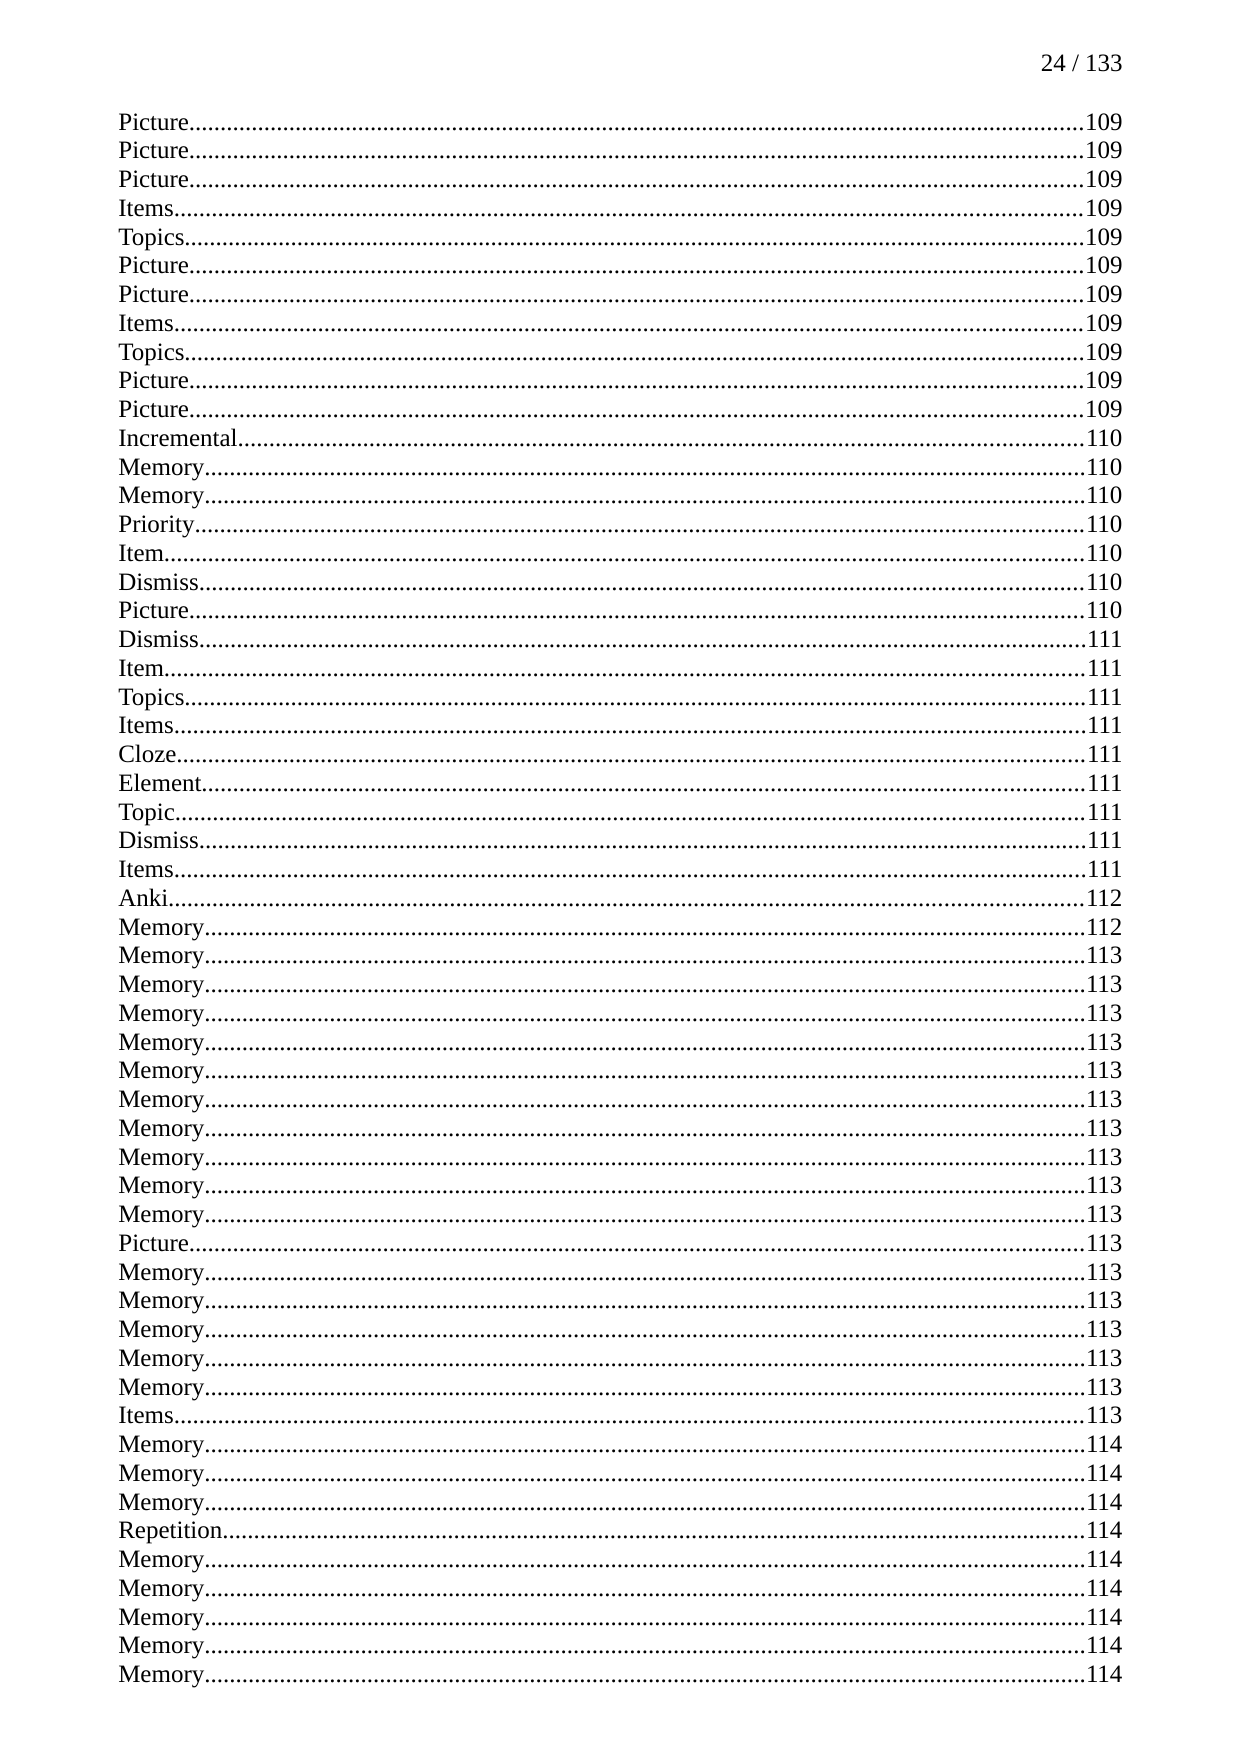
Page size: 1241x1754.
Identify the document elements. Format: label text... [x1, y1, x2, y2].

text Memory 113 [118, 1084, 1122, 1113]
text Memory 113 [118, 1314, 1122, 1343]
text Topics 111 [118, 682, 1122, 711]
text Topics 109 [118, 222, 1122, 251]
text Items 113 [118, 1401, 1122, 1429]
text Memory 113 [118, 1056, 1122, 1084]
text Memory 110 [118, 481, 1122, 509]
text Memory 110 [118, 452, 1122, 481]
text Picture 109 [118, 164, 1122, 193]
text Item 111 [118, 653, 1122, 682]
text Dismiss 110 [118, 567, 1122, 596]
text Repetition 114 [118, 1516, 1122, 1544]
text Memory 113 [118, 1142, 1122, 1171]
text Picture 109 [118, 136, 1122, 164]
text Memory 113 [118, 1343, 1122, 1372]
text Memory 113 [118, 998, 1122, 1027]
text Picture 109 [118, 366, 1122, 394]
text Memory 113 [118, 1372, 1122, 1401]
text Memory 113 [118, 1199, 1122, 1228]
text Memory 114 [118, 1573, 1122, 1602]
text Memory 114 [118, 1631, 1122, 1659]
text Items 109 [118, 308, 1122, 337]
text Memory 113 [118, 1027, 1122, 1056]
text Dismiss 111 [118, 624, 1122, 653]
text Memory 114 [118, 1458, 1122, 1487]
text Memory 114 [118, 1429, 1122, 1458]
text Cloze 111 [118, 739, 1122, 768]
text Memory 113 [118, 1286, 1122, 1314]
text Items 109 [118, 193, 1122, 222]
text Picture 110 [118, 596, 1122, 624]
text Priority 110 [118, 509, 1122, 538]
text Memory 113 [118, 1113, 1122, 1142]
text Memory 113 [118, 1171, 1122, 1199]
text Memory 113 [118, 941, 1122, 969]
text Memory 114 [118, 1487, 1122, 1516]
text Topics 109 [118, 337, 1122, 366]
text Items 111 [118, 711, 1122, 739]
text Picture 113 [118, 1228, 1122, 1257]
text Memory 112 [118, 912, 1122, 941]
text Picture 109 [118, 279, 1122, 308]
text Element 111 [118, 768, 1122, 797]
text Incremental 110 [118, 423, 1122, 452]
text Topic 111 [118, 797, 1122, 826]
text Picture 109 [118, 394, 1122, 423]
text Memory 114 [118, 1544, 1122, 1573]
text Memory 113 [118, 969, 1122, 998]
text Memory 113 [118, 1257, 1122, 1286]
text Picture 109 [118, 107, 1122, 136]
text Picture 109 [118, 251, 1122, 279]
text Memory 114 [118, 1659, 1122, 1688]
text Item 110 [118, 538, 1122, 567]
text Memory 114 [118, 1602, 1122, 1631]
text Items 111 [118, 854, 1122, 883]
text Anki 112 [118, 883, 1122, 912]
text Dismiss 111 [118, 826, 1122, 854]
